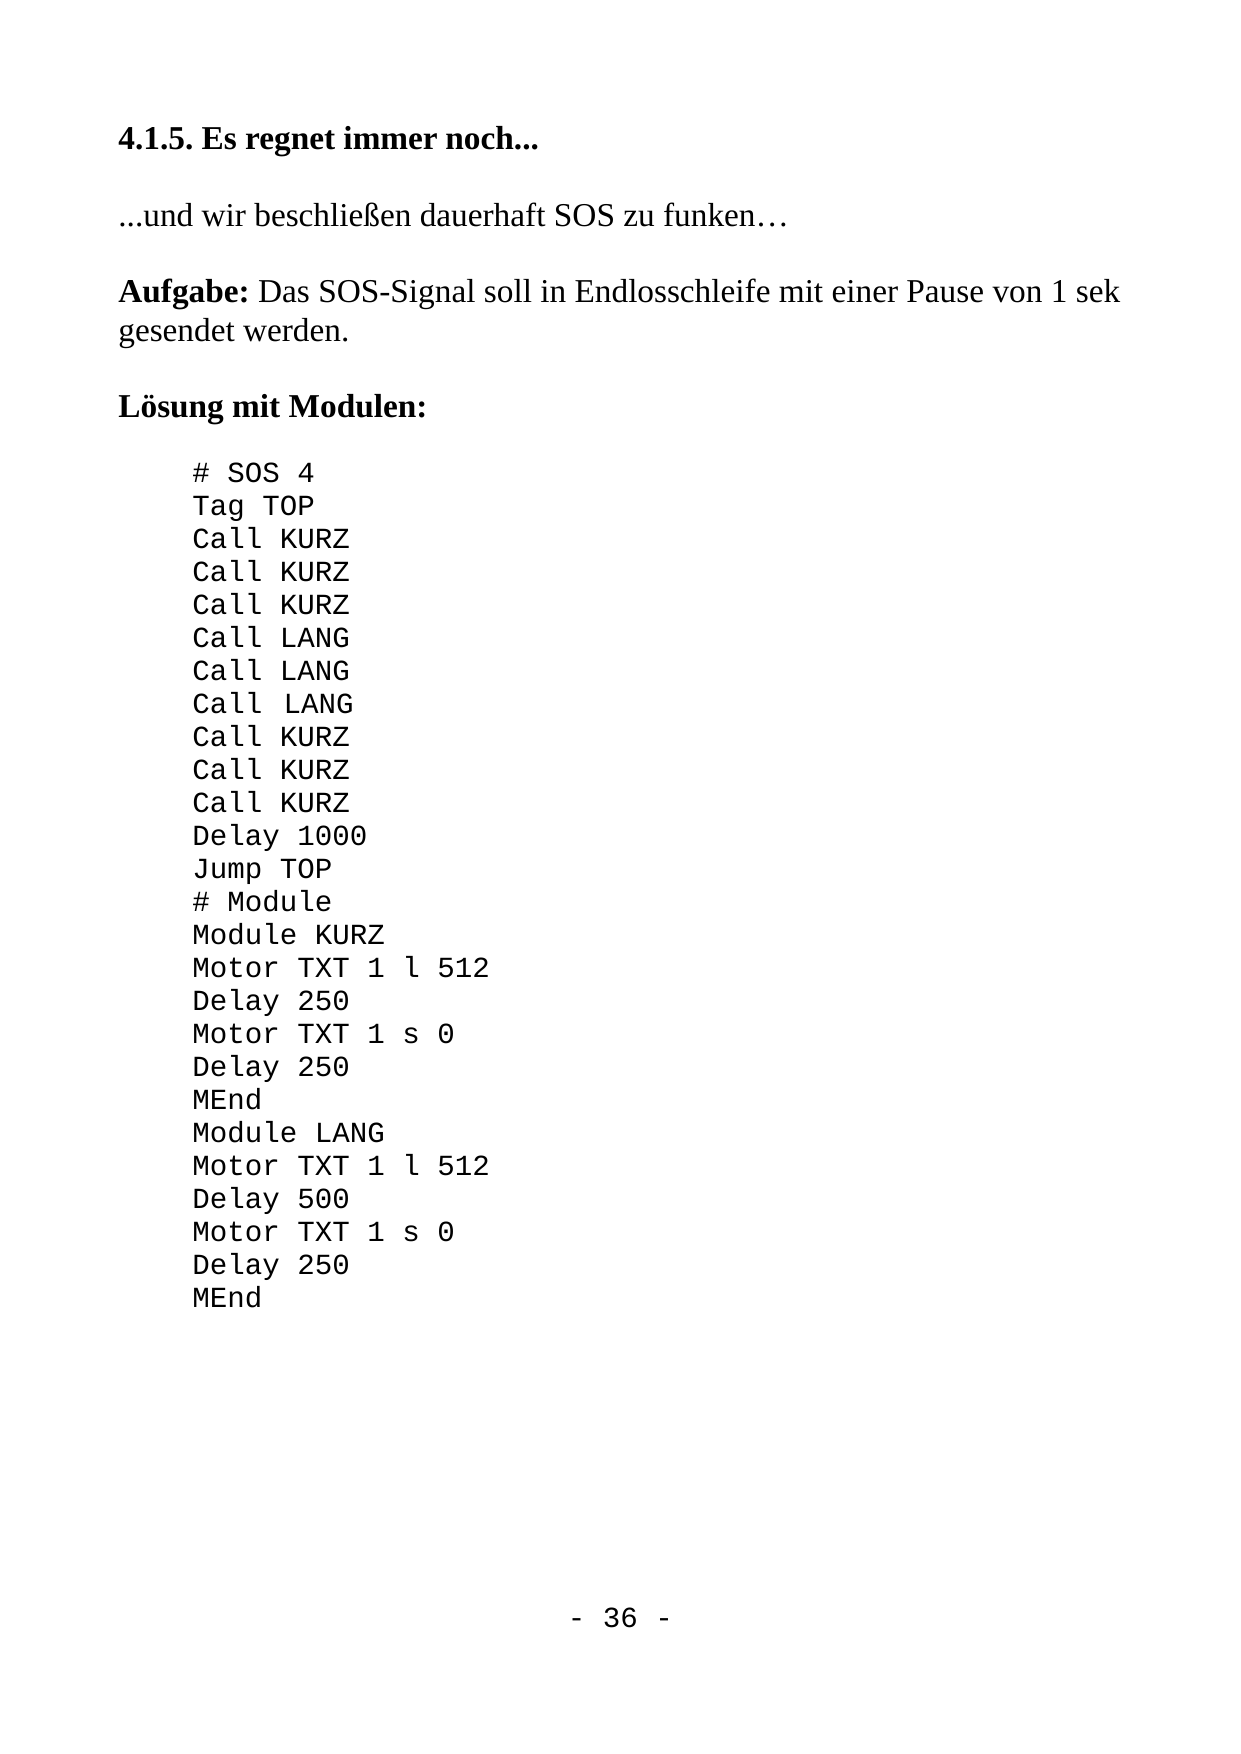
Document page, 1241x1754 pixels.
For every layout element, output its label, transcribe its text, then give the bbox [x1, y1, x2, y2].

text Motor TXT 1 s 0 [118, 1019, 1122, 1052]
text Module KURZ [118, 920, 1122, 953]
text Module LANG [118, 1118, 1122, 1151]
text Tag TOP [118, 491, 1122, 524]
text Call KURZ [118, 590, 1122, 623]
text Call LANG [118, 656, 1122, 689]
text Delay 500 [118, 1184, 1122, 1217]
text # Module [118, 887, 1122, 920]
text Delay 1000 [118, 821, 1122, 854]
text Delay 250 [118, 986, 1122, 1019]
text 4.1.5. Es regnet immer noch... [118, 118, 1122, 156]
text Motor TXT 1 s 0 [118, 1217, 1122, 1250]
text Delay 250 [118, 1250, 1122, 1283]
text Call LANG [118, 623, 1122, 656]
text MEnd [118, 1085, 1122, 1118]
text Call KURZ [118, 788, 1122, 821]
text Motor TXT 1 l 512 [118, 1151, 1122, 1184]
text Call LANG [118, 689, 1122, 722]
text # SOS 4 [118, 458, 1122, 491]
text Call KURZ [118, 524, 1122, 557]
text Call KURZ [118, 557, 1122, 590]
text Jump TOP [118, 854, 1122, 887]
text Call KURZ [118, 722, 1122, 755]
text Aufgabe: Das SOS-Signal soll in Endlosschleife mit einer Pause von 1 sek gesendet werden. [118, 271, 1122, 348]
text Motor TXT 1 l 512 [118, 953, 1122, 986]
text ...und wir beschließen dauerhaft SOS zu funken… [118, 195, 1122, 233]
text Call KURZ [118, 755, 1122, 788]
text Lösung mit Modulen: [118, 386, 1122, 425]
text MEnd [118, 1283, 1122, 1316]
text Delay 250 [118, 1052, 1122, 1085]
